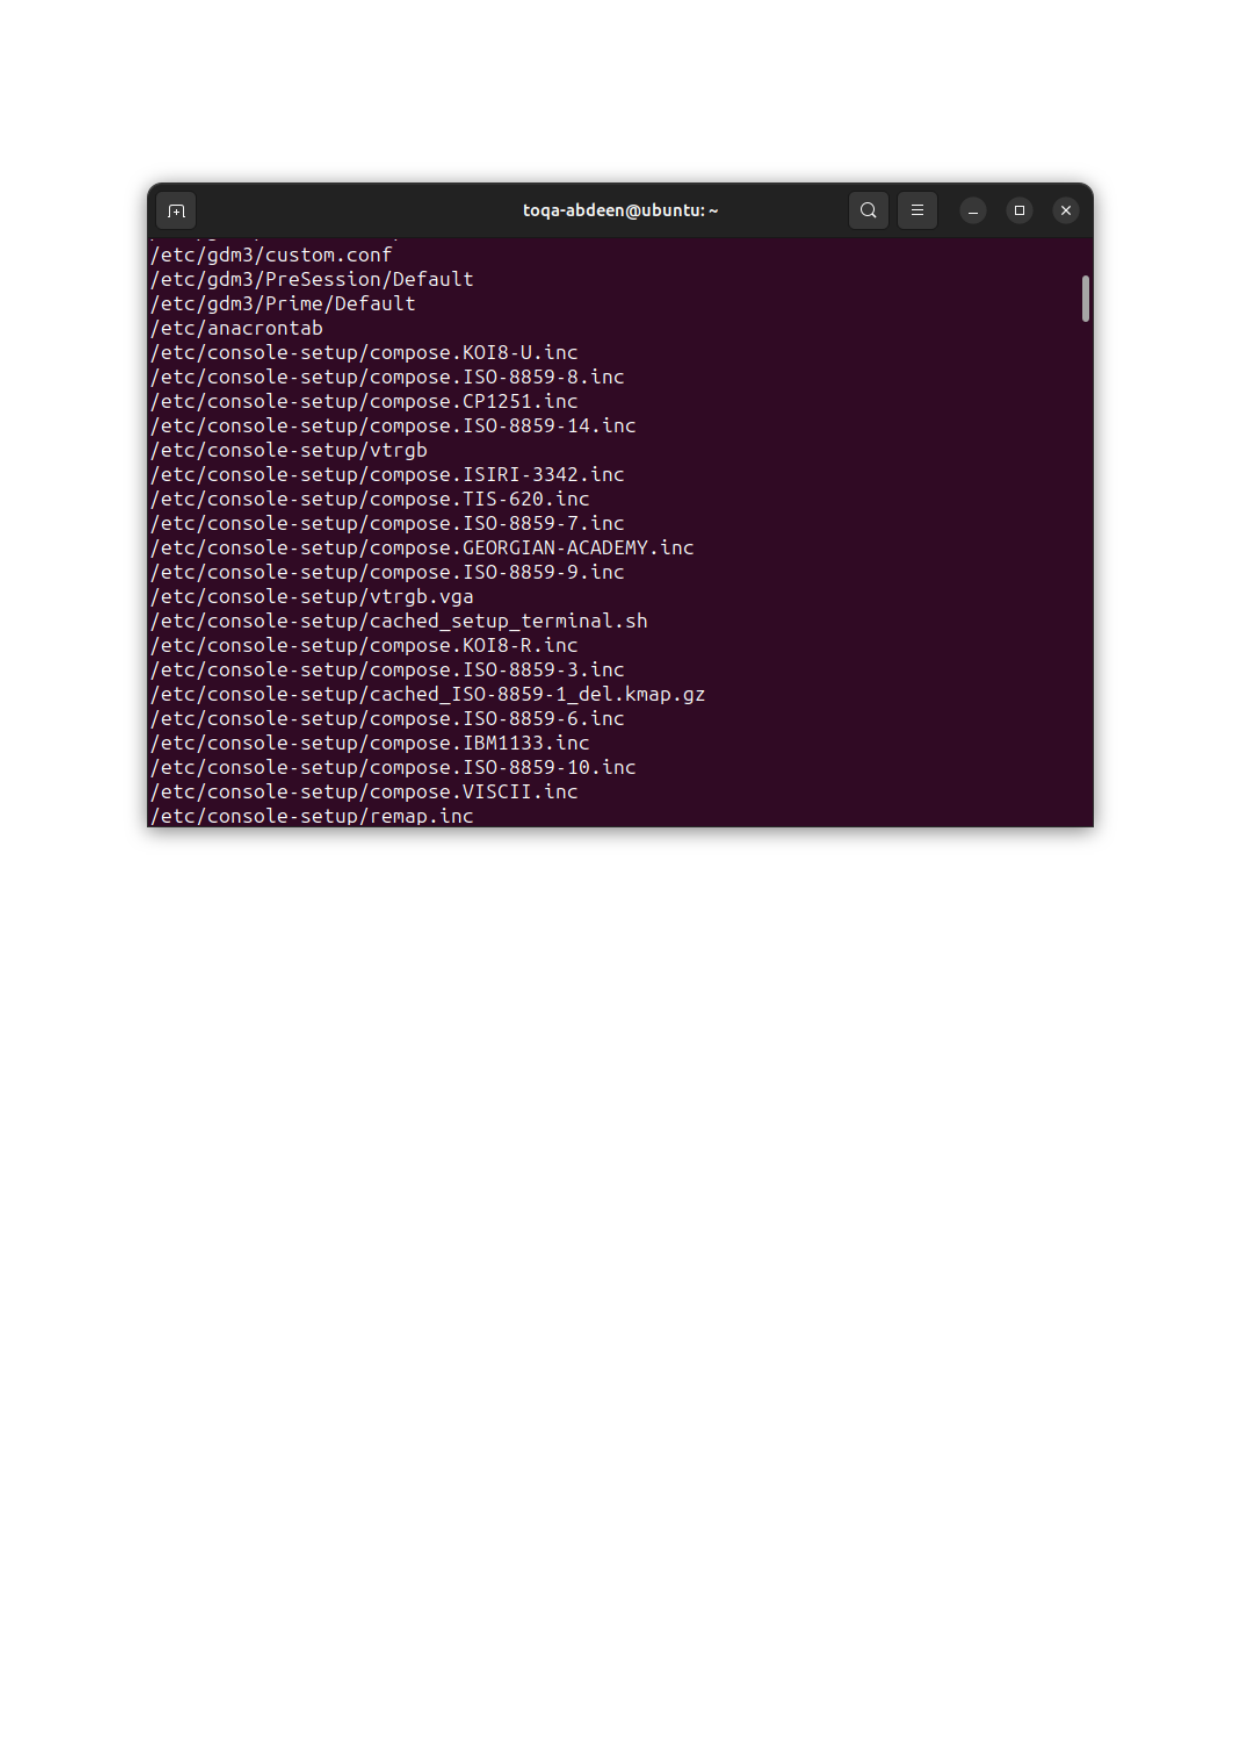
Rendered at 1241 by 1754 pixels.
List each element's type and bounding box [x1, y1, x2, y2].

picture [118, 157, 1123, 860]
